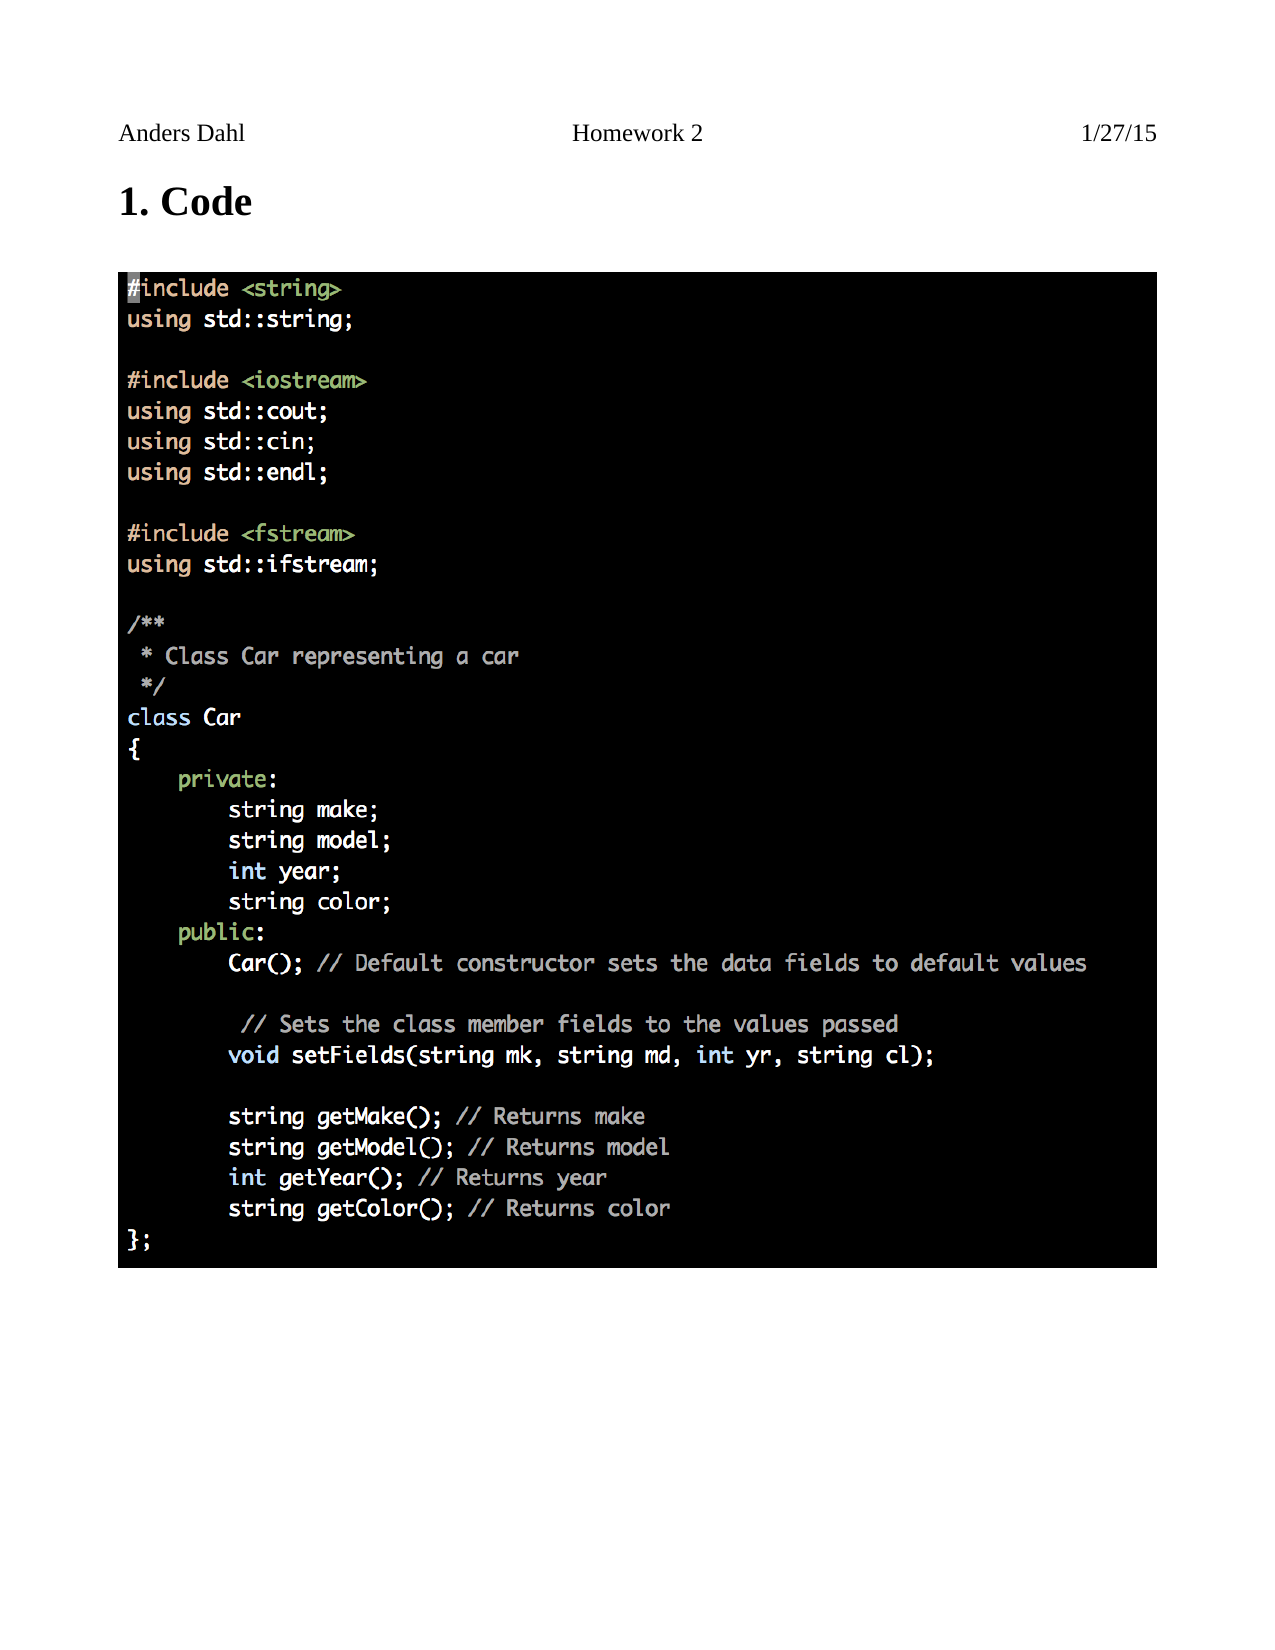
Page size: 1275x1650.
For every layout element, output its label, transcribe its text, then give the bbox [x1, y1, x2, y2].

text 1. Code [118, 176, 1157, 224]
picture [118, 272, 1157, 1268]
